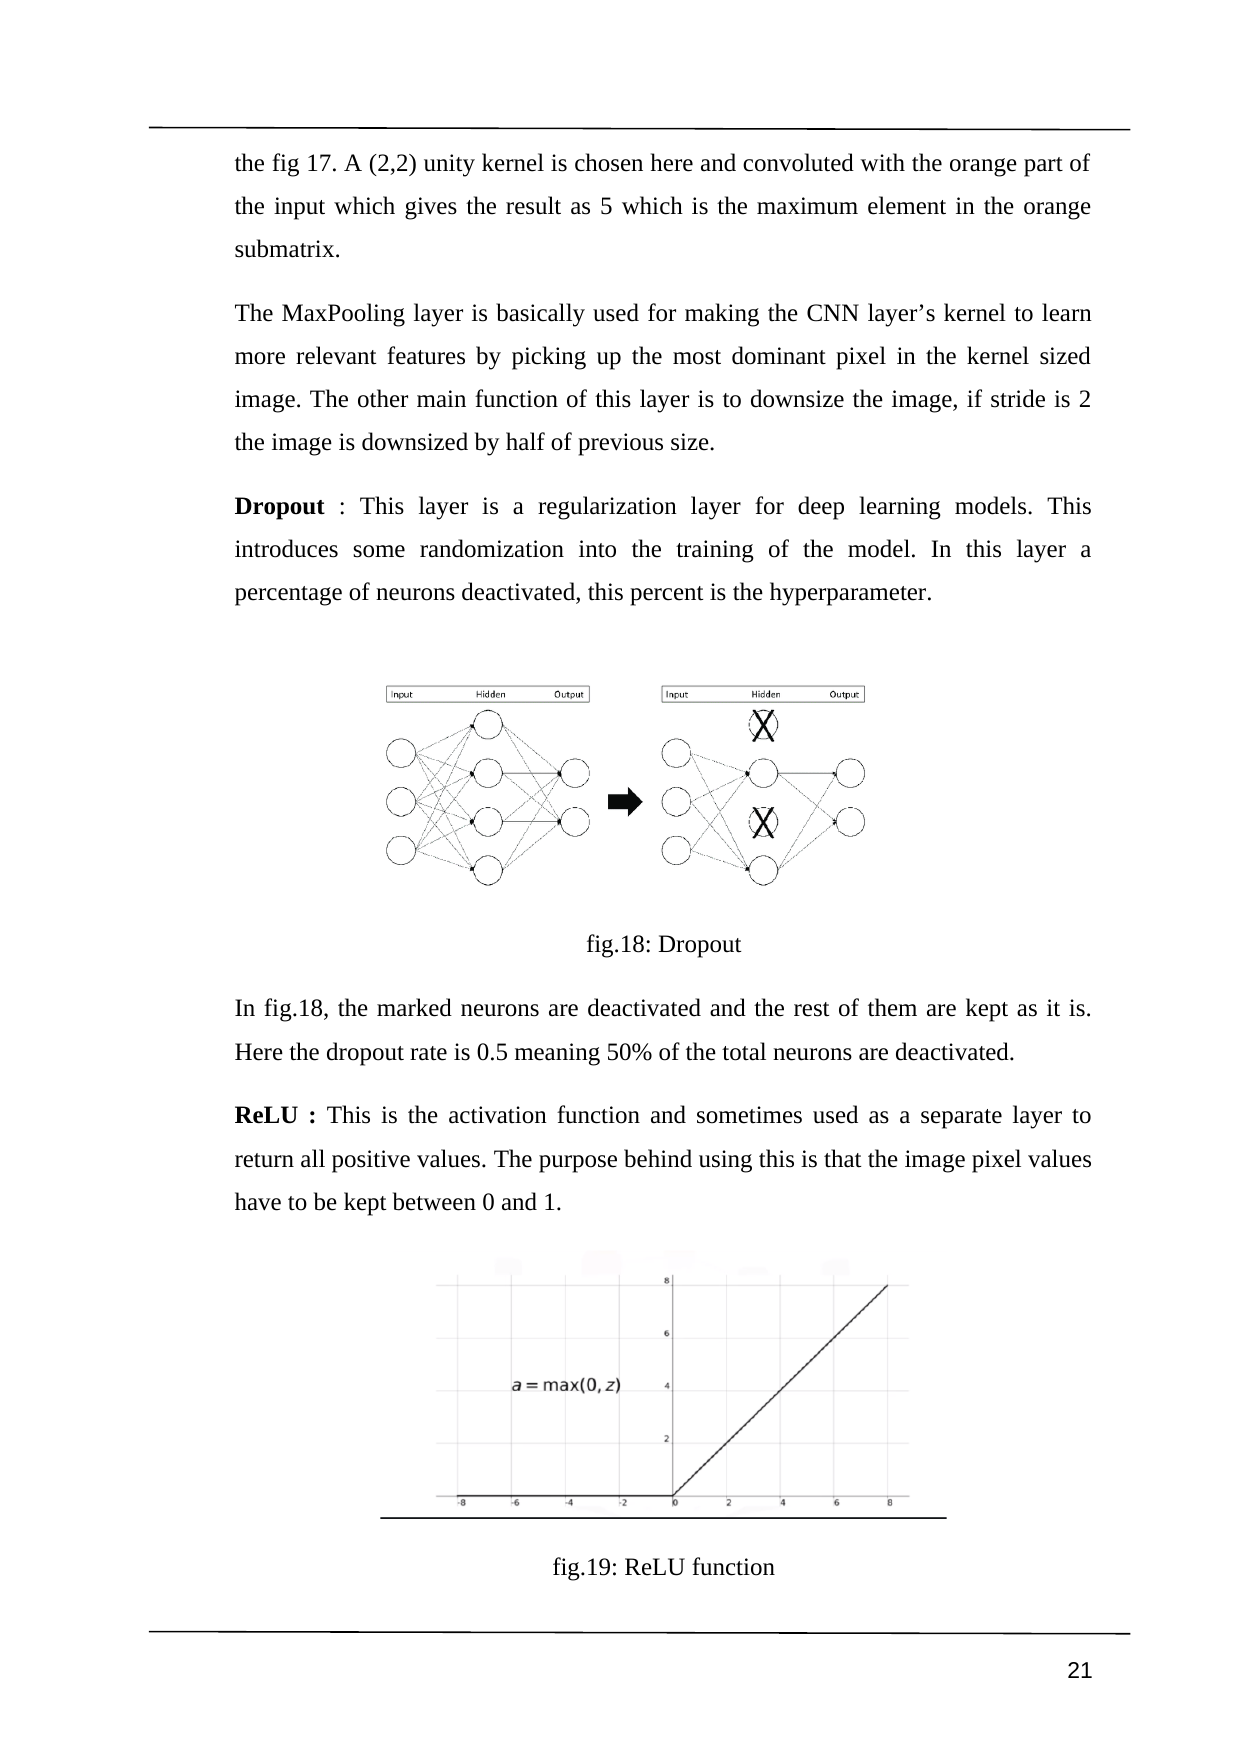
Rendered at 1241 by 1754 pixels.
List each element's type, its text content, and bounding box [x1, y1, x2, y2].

text fig.18: Dropout [234, 929, 1092, 958]
text In fig.18, the marked neurons are deactivated and the rest of them are kept as it is. Here the dropout rate is 0.5 meaning 50% of the total neurons are deactivated. [234, 993, 1092, 1065]
text ReLU : This is the activation function and sometimes used as a separate layer to return all positive values. The purpose behind using this is that the image pixel values have to be kept between 0 and 1. [234, 1101, 1092, 1216]
picture [380, 1250, 947, 1519]
picture [382, 681, 870, 896]
text The MaxPooling layer is basically used for making the CNN layer’s kernel to learn more relevant features by picking up the most dominant pixel in the kernel sized image. The other main function of this layer is to downsize the image, if stride is 2 the image is downsized by half of previous size. [234, 298, 1092, 456]
text fig.19: ReLU function [234, 1552, 1092, 1581]
text the fig 17. A (2,2) unity kernel is chosen here and convoluted with the orange part of the input which gives the result as 5 which is the maximum element in the orange submatrix. [234, 148, 1092, 263]
text Dropout : This layer is a regularization layer for deep learning models. This introduces some randomization into the training of the model. In this layer a percentage of neurons deactivated, this percent is the hyperparameter. [234, 491, 1092, 606]
